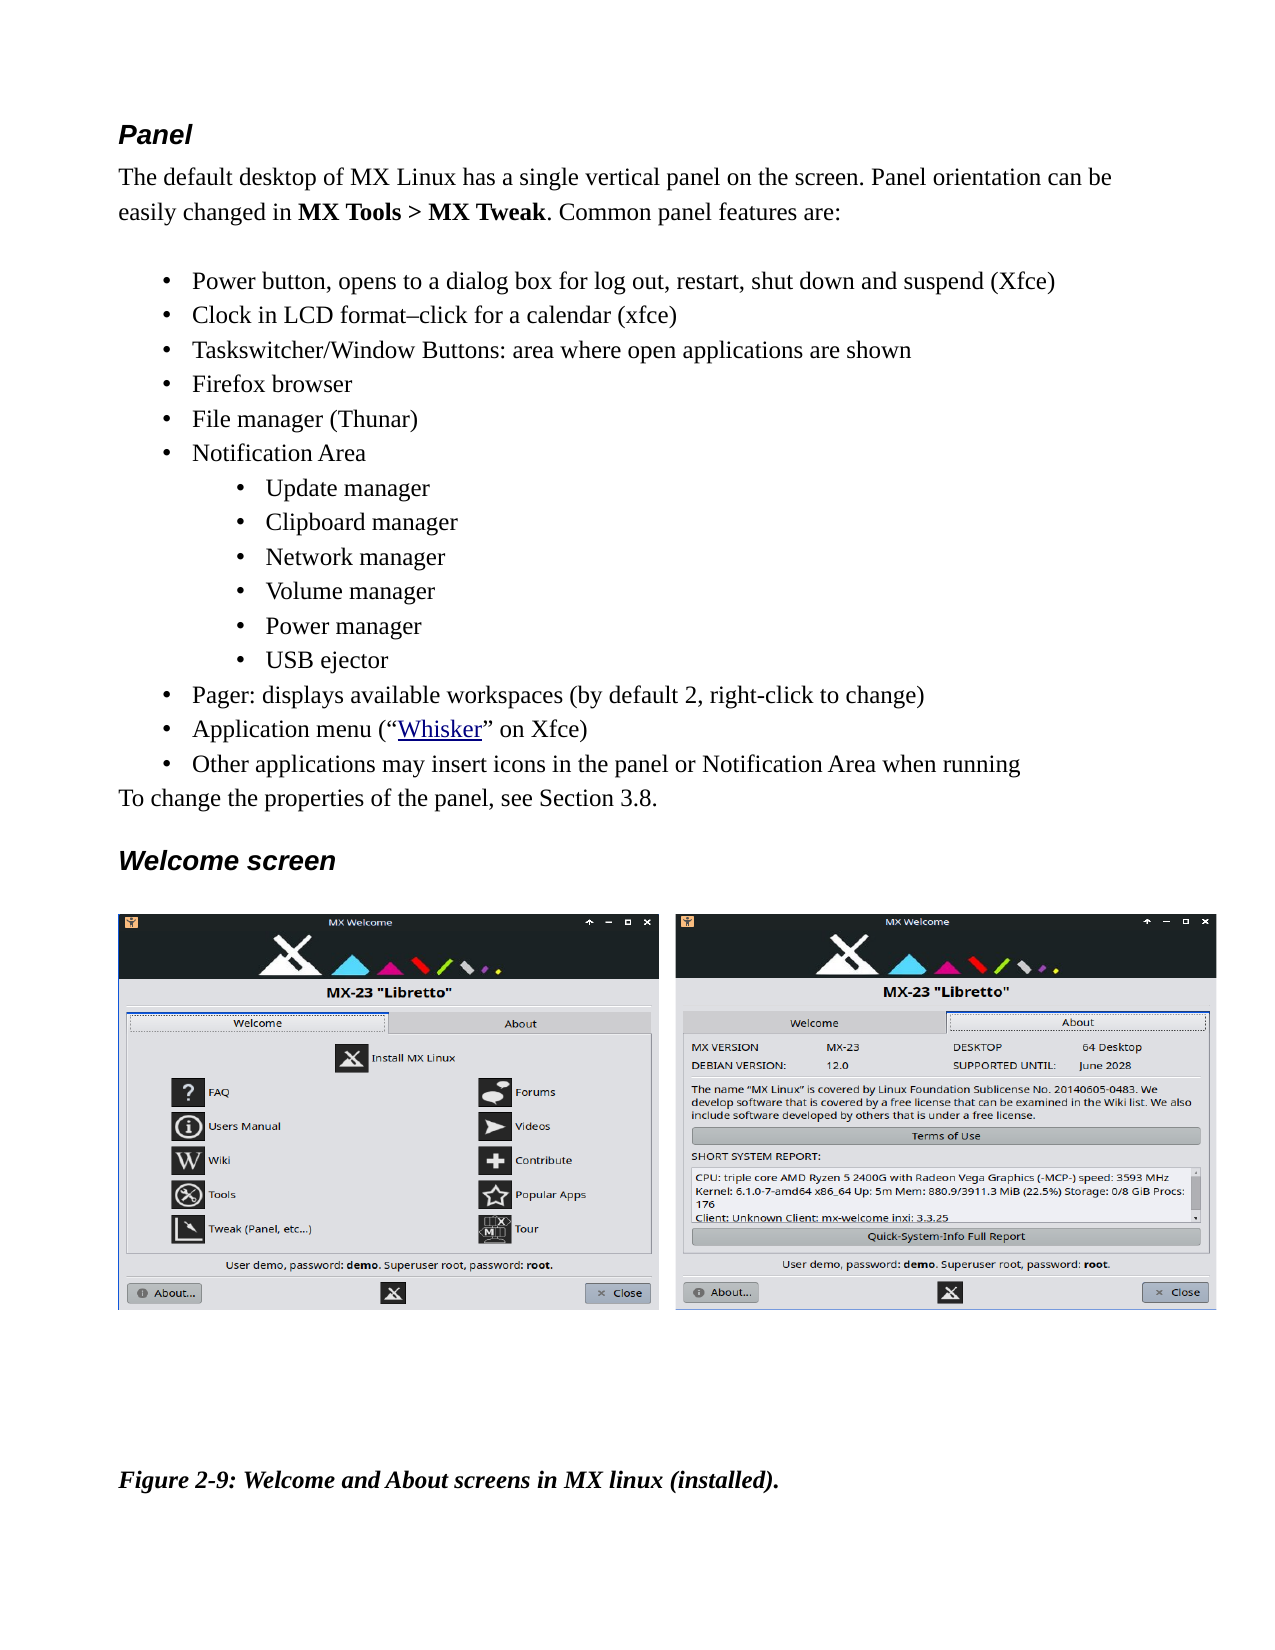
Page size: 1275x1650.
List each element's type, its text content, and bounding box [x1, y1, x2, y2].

list USB ejector [236, 645, 1157, 674]
list Clipboard manager [236, 507, 1157, 536]
subtitle Welcome screen [118, 845, 1157, 877]
text Figure 2-9: Welcome and About screens in MX linux (installed). [118, 1465, 1157, 1494]
list Network manager [236, 542, 1157, 571]
list Clock in LCD format–click for a calendar (xfce) [162, 300, 1157, 329]
list Taskswitcher/Window Buttons: area where open applications are shown [162, 335, 1157, 364]
list Firefox browser [162, 369, 1157, 398]
list Other applications may insert icons in the panel or Notification Area when running [162, 749, 1157, 777]
list Update manager [236, 473, 1157, 502]
list Power manager [236, 611, 1157, 639]
picture [675, 914, 1217, 1310]
picture [118, 914, 659, 1310]
list Pager: displays available workspaces (by default 2, right-click to change) [162, 680, 1157, 708]
text The default desktop of MX Linux has a single vertical panel on the screen. Panel orientation can be easily changed in MX Tools > MX Tweak. Common panel features are: [118, 162, 1157, 226]
list Volume manager [236, 576, 1157, 605]
list File manager (Thunar) [162, 404, 1157, 433]
text To change the properties of the panel, see Section 3.8. [118, 783, 1157, 812]
list Application menu (“Whisker” on Xfce) [162, 714, 1157, 743]
list Notification Area [162, 438, 1157, 467]
list Power button, opens to a dialog box for log out, restart, shut down and suspend (Xfce) [162, 266, 1157, 295]
subtitle Panel [118, 118, 1157, 150]
